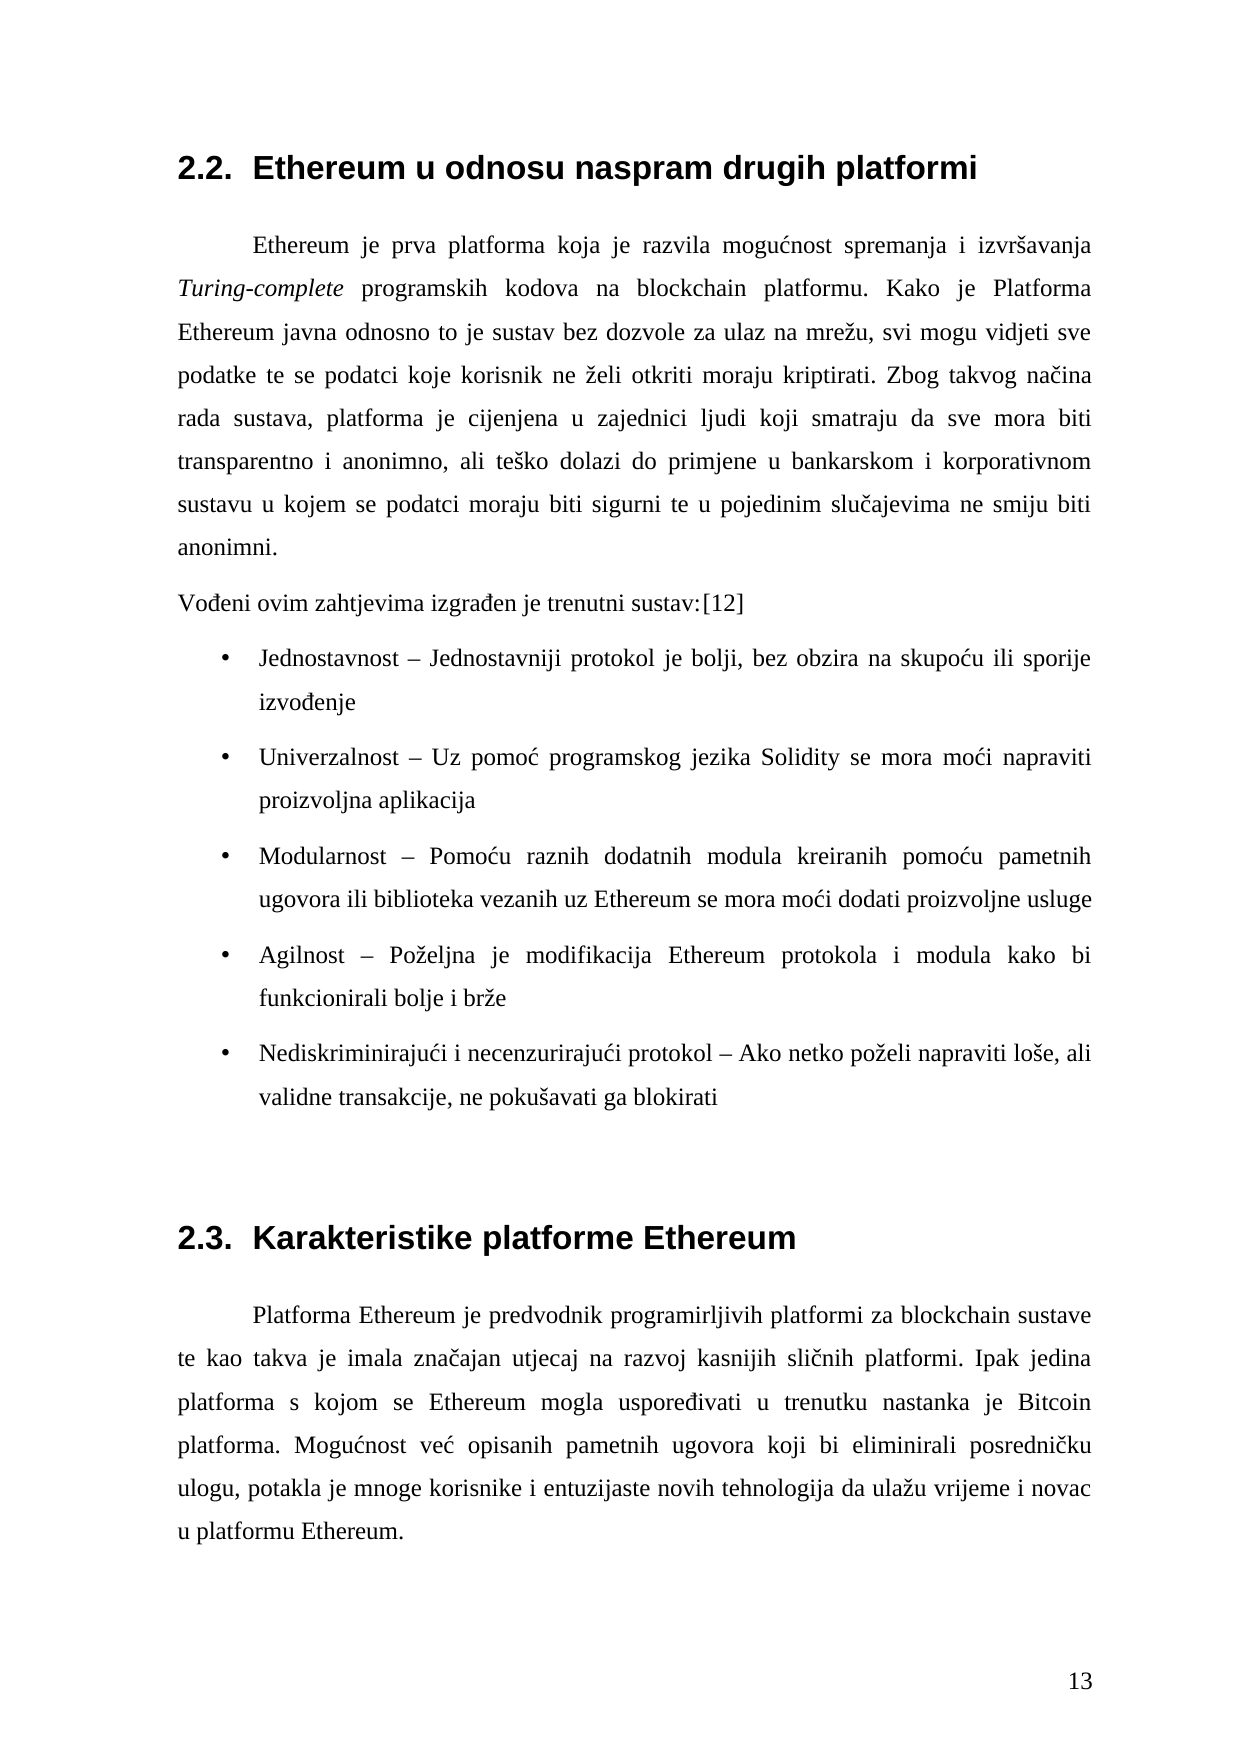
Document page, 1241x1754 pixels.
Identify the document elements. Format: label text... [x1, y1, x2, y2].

list Nediskriminirajući i necenzurirajući protokol – Ako netko poželi napraviti loše, ali validne transakcije, ne pokušavati ga blokirati [221, 1038, 1092, 1110]
subtitle Karakteristike platforme Ethereum [177, 1218, 1092, 1256]
list Agilnost – Poželjna je modifikacija Ethereum protokola i modula kako bi funkcionirali bolje i brže [221, 940, 1092, 1012]
subtitle Ethereum u odnosu naspram drugih platformi [177, 148, 1092, 186]
list Jednostavnost – Jednostavniji protokol je bolji, bez obzira na skupoću ili sporije izvođenje [221, 643, 1092, 715]
list Univerzalnost – Uz pomoć programskog jezika Solidity se mora moći napraviti proizvoljna aplikacija [221, 742, 1092, 814]
list Modularnost – Pomoću raznih dodatnih modula kreiranih pomoću pametnih ugovora ili biblioteka vezanih uz Ethereum se mora moći dodati proizvoljne usluge [221, 841, 1092, 913]
text Vođeni ovim zahtjevima izgrađen je trenutni sustav: [12] [177, 588, 1092, 617]
text Ethereum je prva platforma koja je razvila mogućnost spremanja i izvršavanja Turing-complete programskih kodova na blockchain platformu. Kako je Platforma Ethereum javna odnosno to je sustav bez dozvole za ulaz na mrežu, svi mogu vidjeti sve podatke te se podatci koje korisnik ne želi otkriti moraju kriptirati. Zbog takvog načina rada sustava, platforma je cijenjena u zajednici ljudi koji smatraju da sve mora biti transparentno i anonimno, ali teško dolazi do primjene u bankarskom i korporativnom sustavu u kojem se podatci moraju biti sigurni te u pojedinim slučajevima ne smiju biti anonimni. [177, 230, 1092, 561]
text Platforma Ethereum je predvodnik programirljivih platformi za blockchain sustave te kao takva je imala značajan utjecaj na razvoj kasnijih sličnih platformi. Ipak jedina platforma s kojom se Ethereum mogla uspoređivati u trenutku nastanka je Bitcoin platforma. Mogućnost već opisanih pametnih ugovora koji bi eliminirali posredničku ulogu, potakla je mnoge korisnike i entuzijaste novih tehnologija da ulažu vrijeme i novac u platformu Ethereum. [177, 1300, 1092, 1545]
